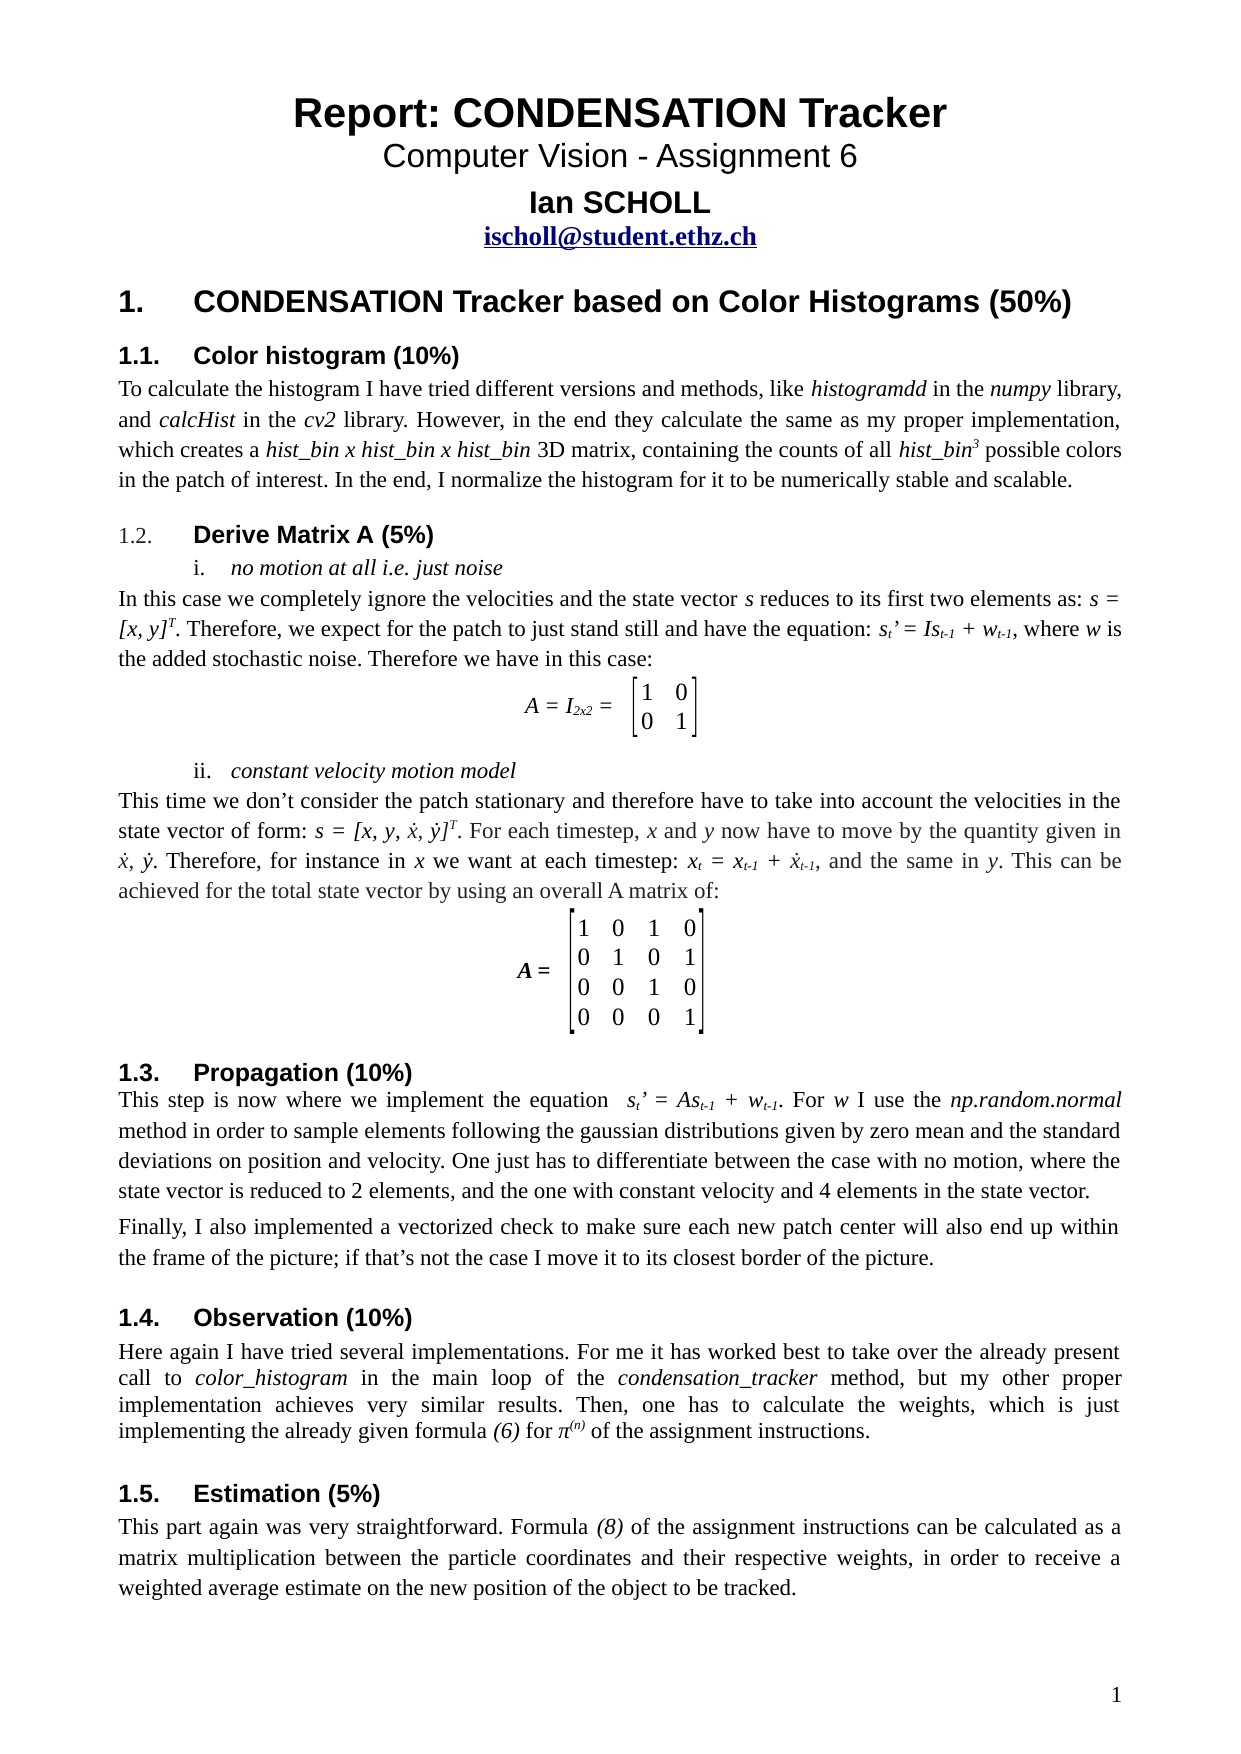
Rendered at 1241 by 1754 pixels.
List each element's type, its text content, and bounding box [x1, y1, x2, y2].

subtitle Color histogram (10%) [118, 341, 1122, 369]
text To calculate the histogram I have tried different versions and methods, like histogramdd in the numpy library, and calcHist in the cv2 library. However, in the end they calculate the same as my proper implementation, which creates a hist_bin x hist_bin x hist_bin 3D matrix, containing the counts of all hist_bin3 possible colors in the patch of interest. In the end, I normalize the histogram for it to be numerically stable and scalable. [118, 375, 1122, 492]
text A = [118, 908, 1122, 1036]
text Here again I have tried several implementations. For me it has worked best to take over the already present call to color_histogram in the main loop of the condensation_tracker method, but my other proper implementation achieves very similar results. Then, one has to calculate the weights, which is just implementing the already given formula (6) for π(n) of the assignment instructions. [118, 1338, 1122, 1443]
subtitle Estimation (5%) [118, 1479, 1122, 1507]
text A = I2x2 = [118, 675, 1122, 738]
subtitle Propagation (10%) [118, 1058, 1122, 1087]
subtitle CONDENSATION Tracker based on Color Histograms (50%) [118, 283, 1122, 319]
subtitle Ian SCHOLL [118, 184, 1122, 220]
subtitle Computer Vision - Assignment 6 [118, 136, 1122, 174]
text This step is now where we implement the equation st’ = Ast-1 + wt-1. For w I use the np.random.normal method in order to sample elements following the gaussian distributions given by zero mean and the standard deviations on position and velocity. One just has to differentiate between the case with no motion, where the state vector is reduced to 2 elements, and the one with constant velocity and 4 elements in the state vector. [118, 1087, 1122, 1203]
text This part again was very straightforward. Formula (8) of the assignment instructions can be calculated as a matrix multiplication between the particle coordinates and their respective weights, in order to receive a weighted average estimate on the new position of the object to be tracked. [118, 1513, 1122, 1600]
list no motion at all i.e. just noise [193, 554, 1122, 581]
text This time we don’t consider the patch stationary and therefore have to take into account the velocities in the state vector of form: s = [x, y, ẋ, ẏ]T. For each timestep, x and y now have to move by the quantity given in ẋ, ẏ. Therefore, for instance in x we want at each timestep: xt = xt-1 + ẋt-1, and the same in y. This can be achieved for the total state vector by using an overall A matrix of: [118, 787, 1122, 904]
text ischoll@student.ethz.ch [118, 220, 1122, 251]
list constant velocity motion model [193, 757, 1122, 783]
title Report: CONDENSATION Tracker [118, 88, 1122, 136]
text Finally, I also implemented a vectorized check to make sure each new patch center will also end up within the frame of the picture; if that’s not the case I move it to its closest border of the picture. [118, 1213, 1122, 1270]
subtitle Observation (10%) [118, 1303, 1122, 1332]
text In this case we completely ignore the velocities and the state vector s reduces to its first two elements as: s = [x, y]T. Therefore, we expect for the patch to just stand still and have the equation: st’ = Ist-1 + wt-1, where w is the added stochastic noise. Therefore we have in this case: [118, 585, 1122, 671]
subtitle Derive Matrix A (5%) [118, 520, 1122, 548]
